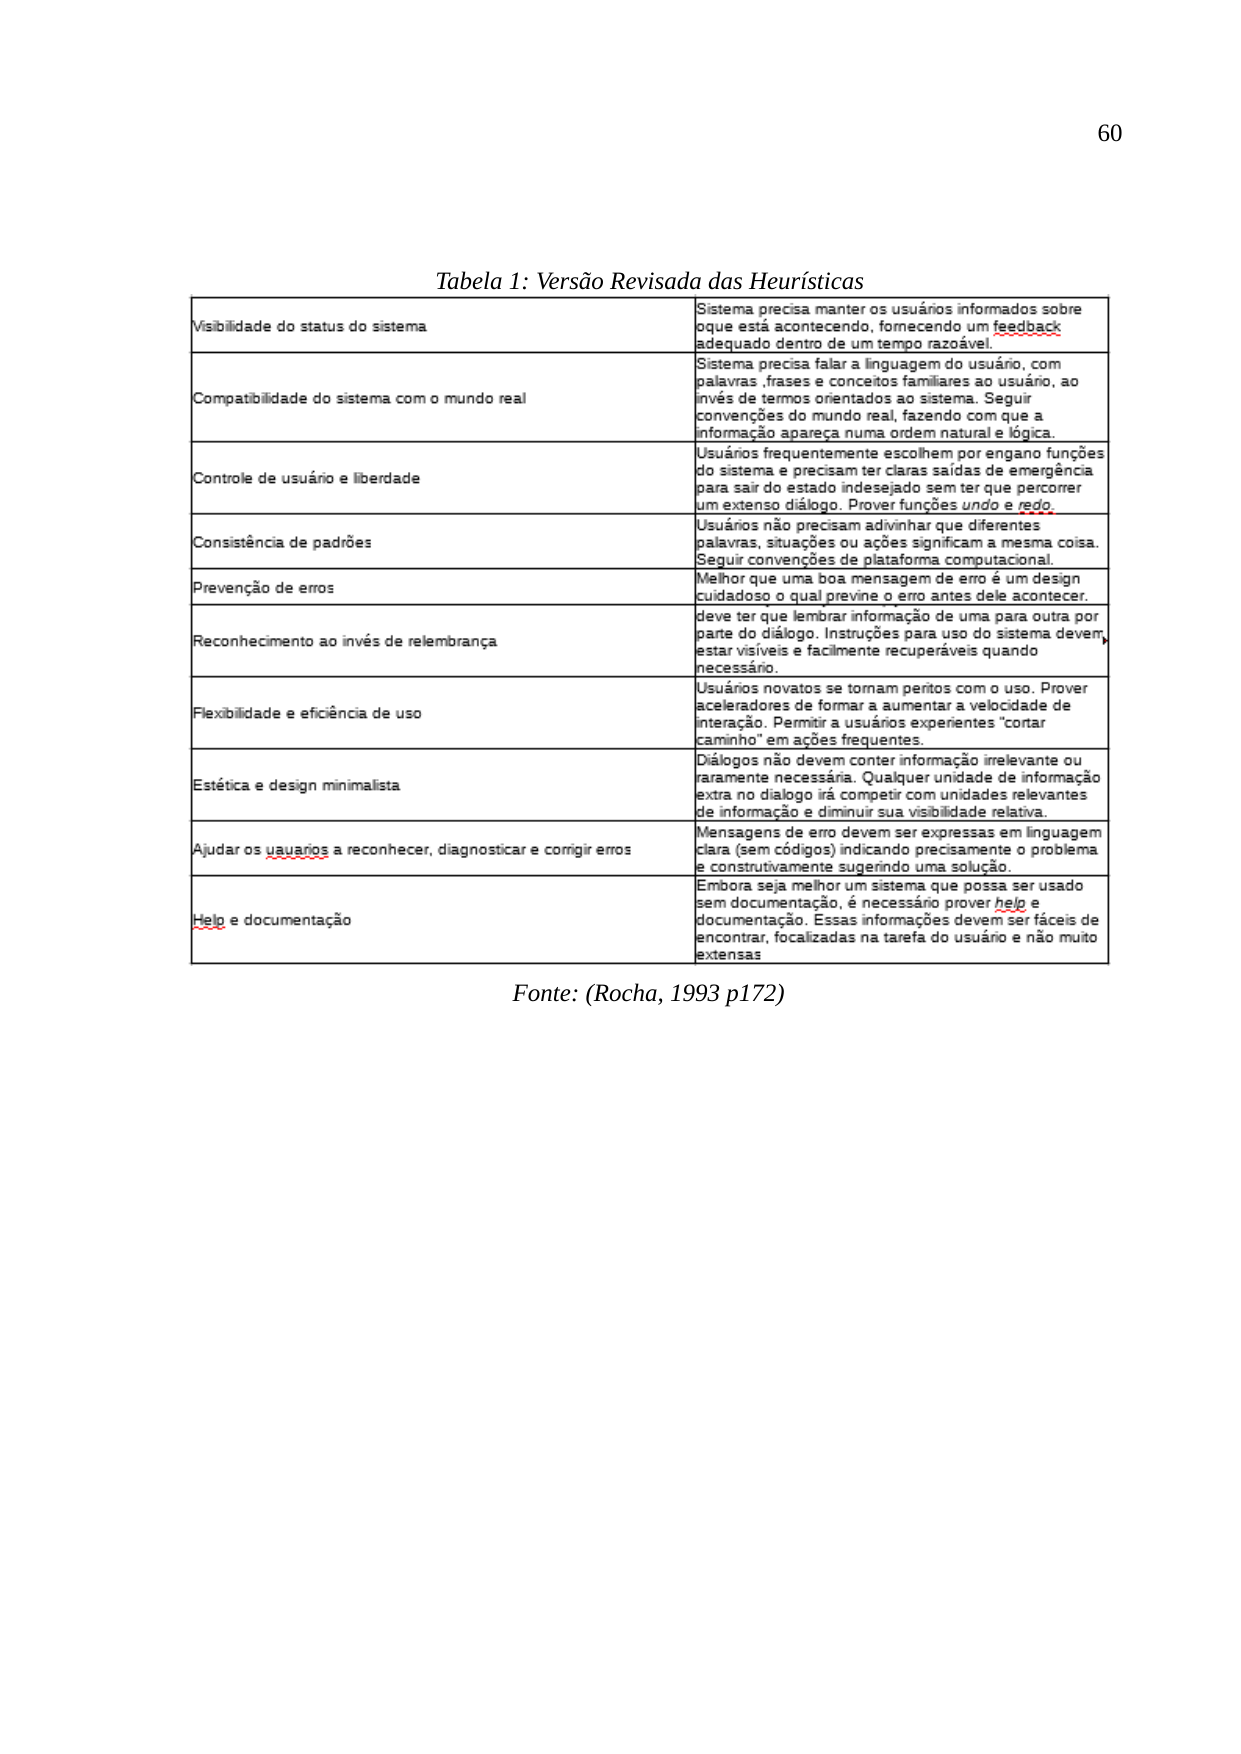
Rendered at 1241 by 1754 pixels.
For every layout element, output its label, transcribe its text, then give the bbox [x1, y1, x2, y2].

text Fonte: (Rocha, 1993 p172) [189, 978, 1111, 1006]
picture [188, 294, 1111, 966]
text Tabela 1: Versão Revisada das Heurísticas [189, 266, 1111, 294]
